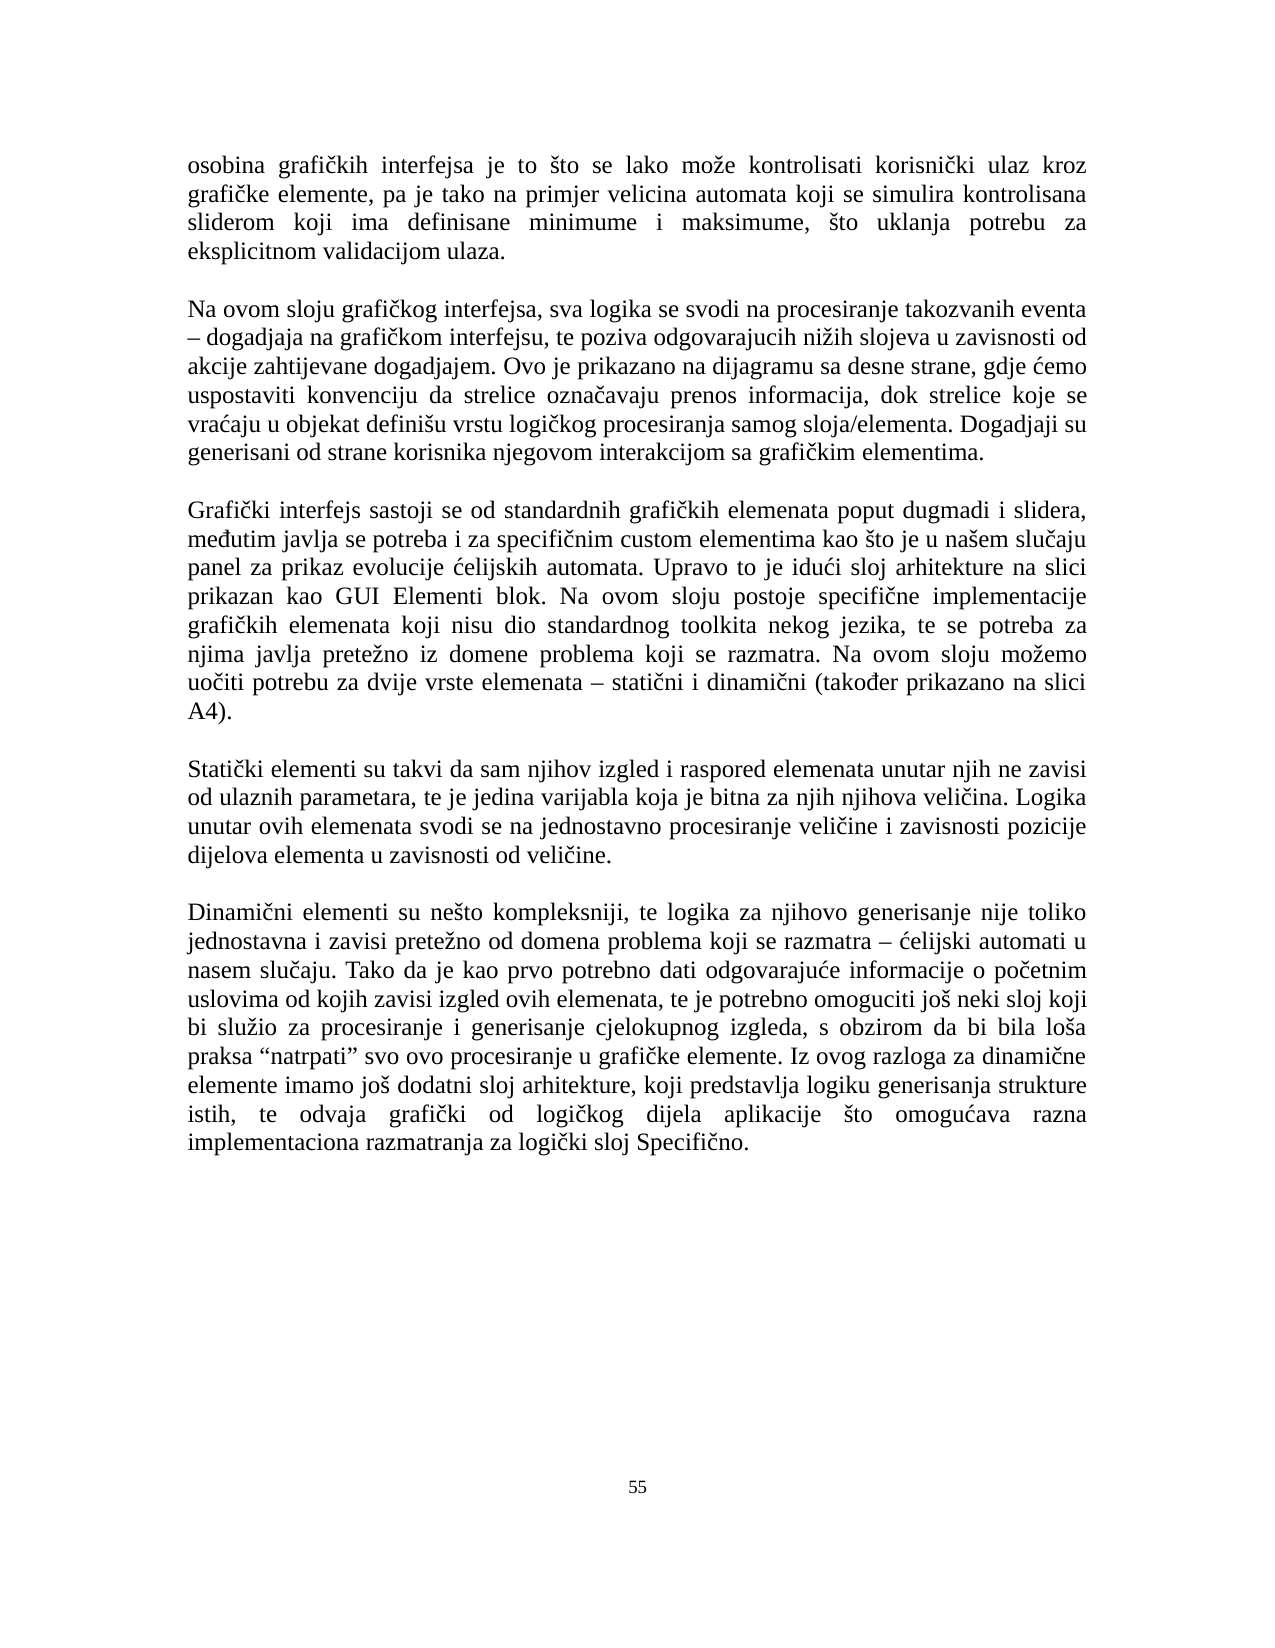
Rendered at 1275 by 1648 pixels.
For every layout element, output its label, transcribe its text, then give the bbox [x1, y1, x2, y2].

text Dinamični elementi su nešto kompleksniji, te logika za njihovo generisanje nije toliko jednostavna i zavisi pretežno od domena problema koji se razmatra – ćelijski automati u nasem slučaju. Tako da je kao prvo potrebno dati odgovarajuće informacije o početnim uslovima od kojih zavisi izgled ovih elemenata, te je potrebno omoguciti još neki sloj koji bi služio za procesiranje i generisanje cjelokupnog izgleda, s obzirom da bi bila loša praksa “natrpati” svo ovo procesiranje u grafičke elemente. Iz ovog razloga za dinamične elemente imamo još dodatni sloj arhitekture, koji predstavlja logiku generisanja strukture istih, te odvaja grafički od logičkog dijela aplikacije što omogućava razna implementaciona razmatranja za logički sloj Specifično. [187, 897, 1088, 1156]
text Na ovom sloju grafičkog interfejsa, sva logika se svodi na procesiranje takozvanih eventa – dogadjaja na grafičkom interfejsu, te poziva odgovarajucih nižih slojeva u zavisnosti od akcije zahtijevane dogadjajem. Ovo je prikazano na dijagramu sa desne strane, gdje ćemo uspostaviti konvenciju da strelice označavaju prenos informacija, dok strelice koje se vraćaju u objekat definišu vrstu logičkog procesiranja samog sloja/elementa. Dogadjaji su generisani od strane korisnika njegovom interakcijom sa grafičkim elementima. [187, 294, 1088, 466]
text Grafički interfejs sastoji se od standardnih grafičkih elemenata poput dugmadi i slidera, međutim javlja se potreba i za specifičnim custom elementima kao što je u našem slučaju panel za prikaz evolucije ćelijskih automata. Upravo to je idući sloj arhitekture na slici prikazan kao GUI Elementi blok. Na ovom sloju postoje specifične implementacije grafičkih elemenata koji nisu dio standardnog toolkita nekog jezika, te se potreba za njima javlja pretežno iz domene problema koji se razmatra. Na ovom sloju možemo uočiti potrebu za dvije vrste elemenata – statični i dinamični (također prikazano na slici A4). [187, 495, 1088, 725]
text Statički elementi su takvi da sam njihov izgled i raspored elemenata unutar njih ne zavisi od ulaznih parametara, te je jedina varijabla koja je bitna za njih njihova veličina. Logika unutar ovih elemenata svodi se na jednostavno procesiranje veličine i zavisnosti pozicije dijelova elementa u zavisnosti od veličine. [187, 754, 1088, 869]
text osobina grafičkih interfejsa je to što se lako može kontrolisati korisnički ulaz kroz grafičke elemente, pa je tako na primjer velicina automata koji se simulira kontrolisana sliderom koji ima definisane minimume i maksimume, što uklanja potrebu za eksplicitnom validacijom ulaza. [187, 150, 1088, 265]
